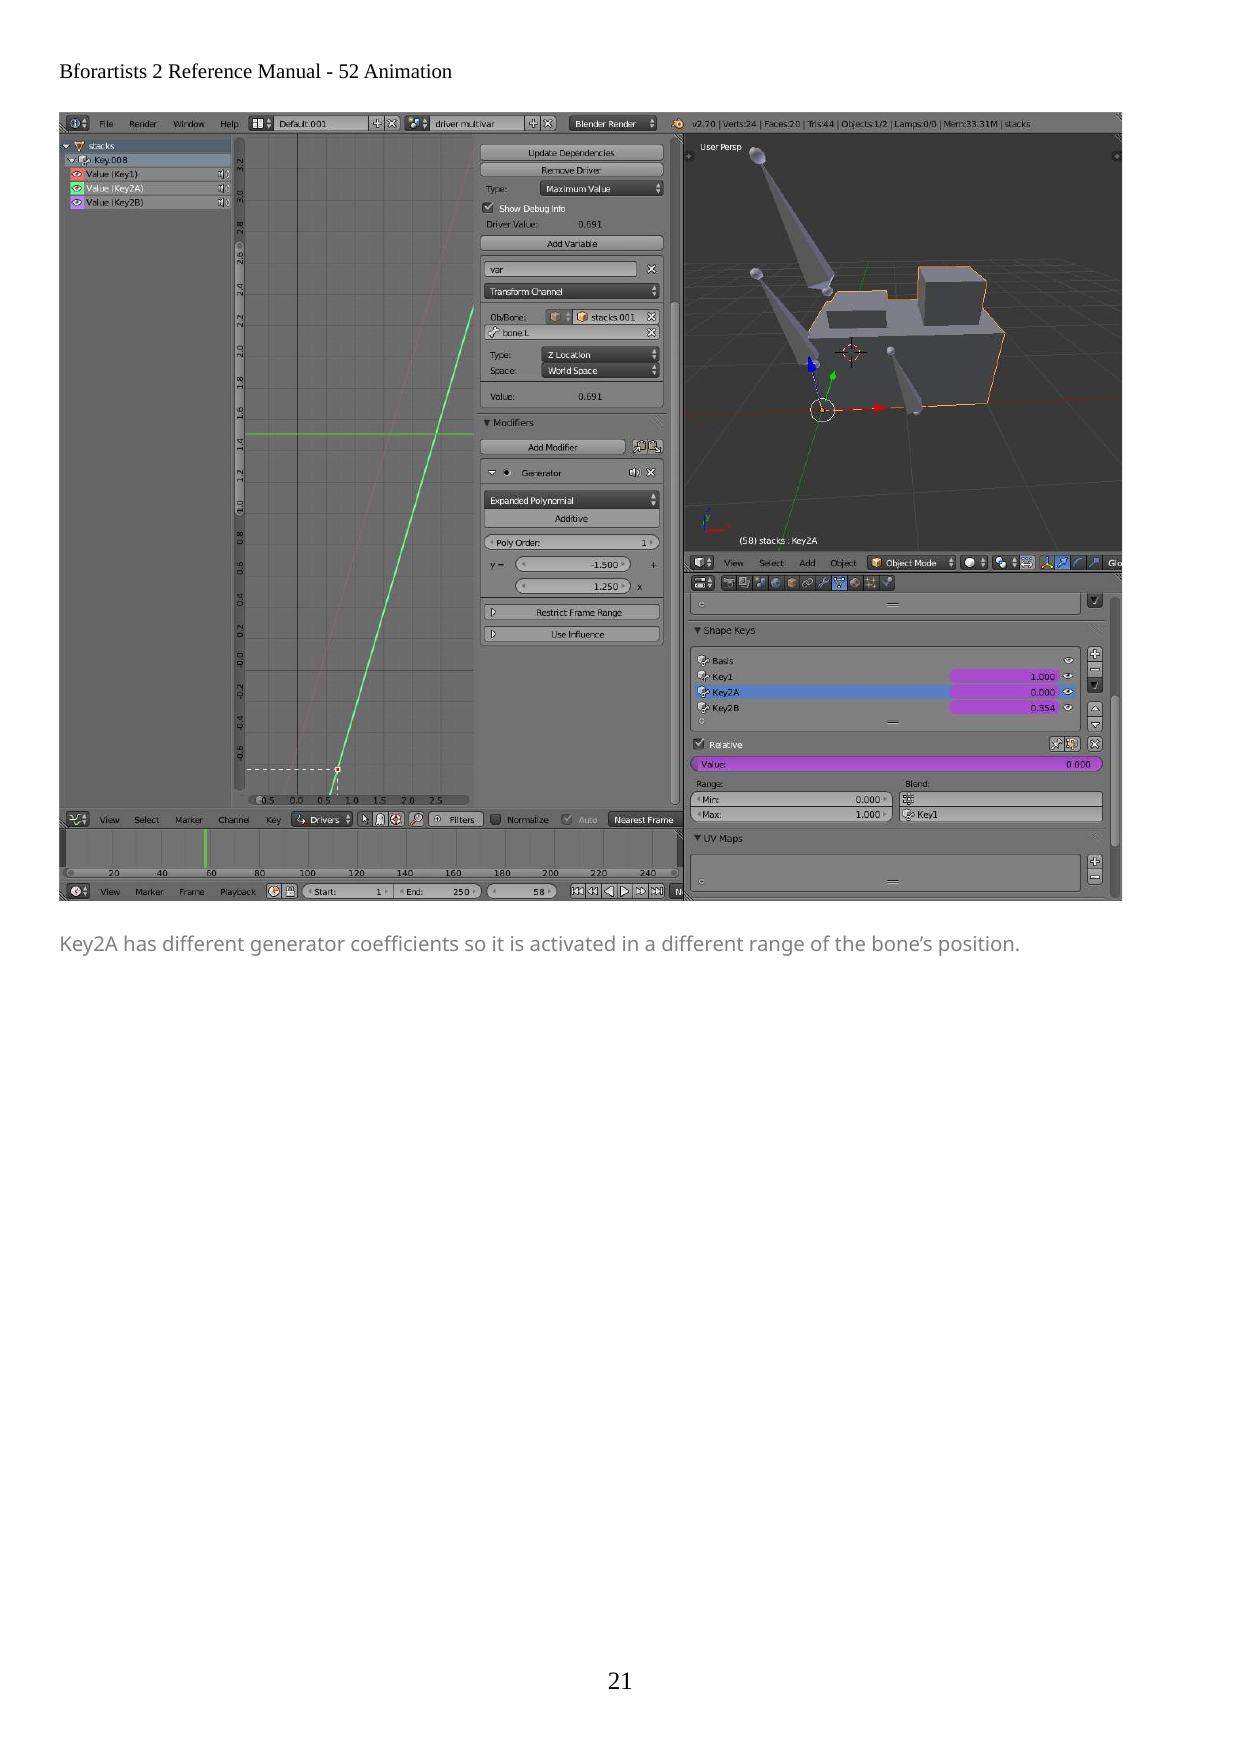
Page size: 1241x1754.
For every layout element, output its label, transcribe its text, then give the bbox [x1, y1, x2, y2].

text Key2A has different generator coefficients so it is activated in a different range of the bone’s position. [59, 926, 1181, 957]
picture [59, 112, 1123, 901]
